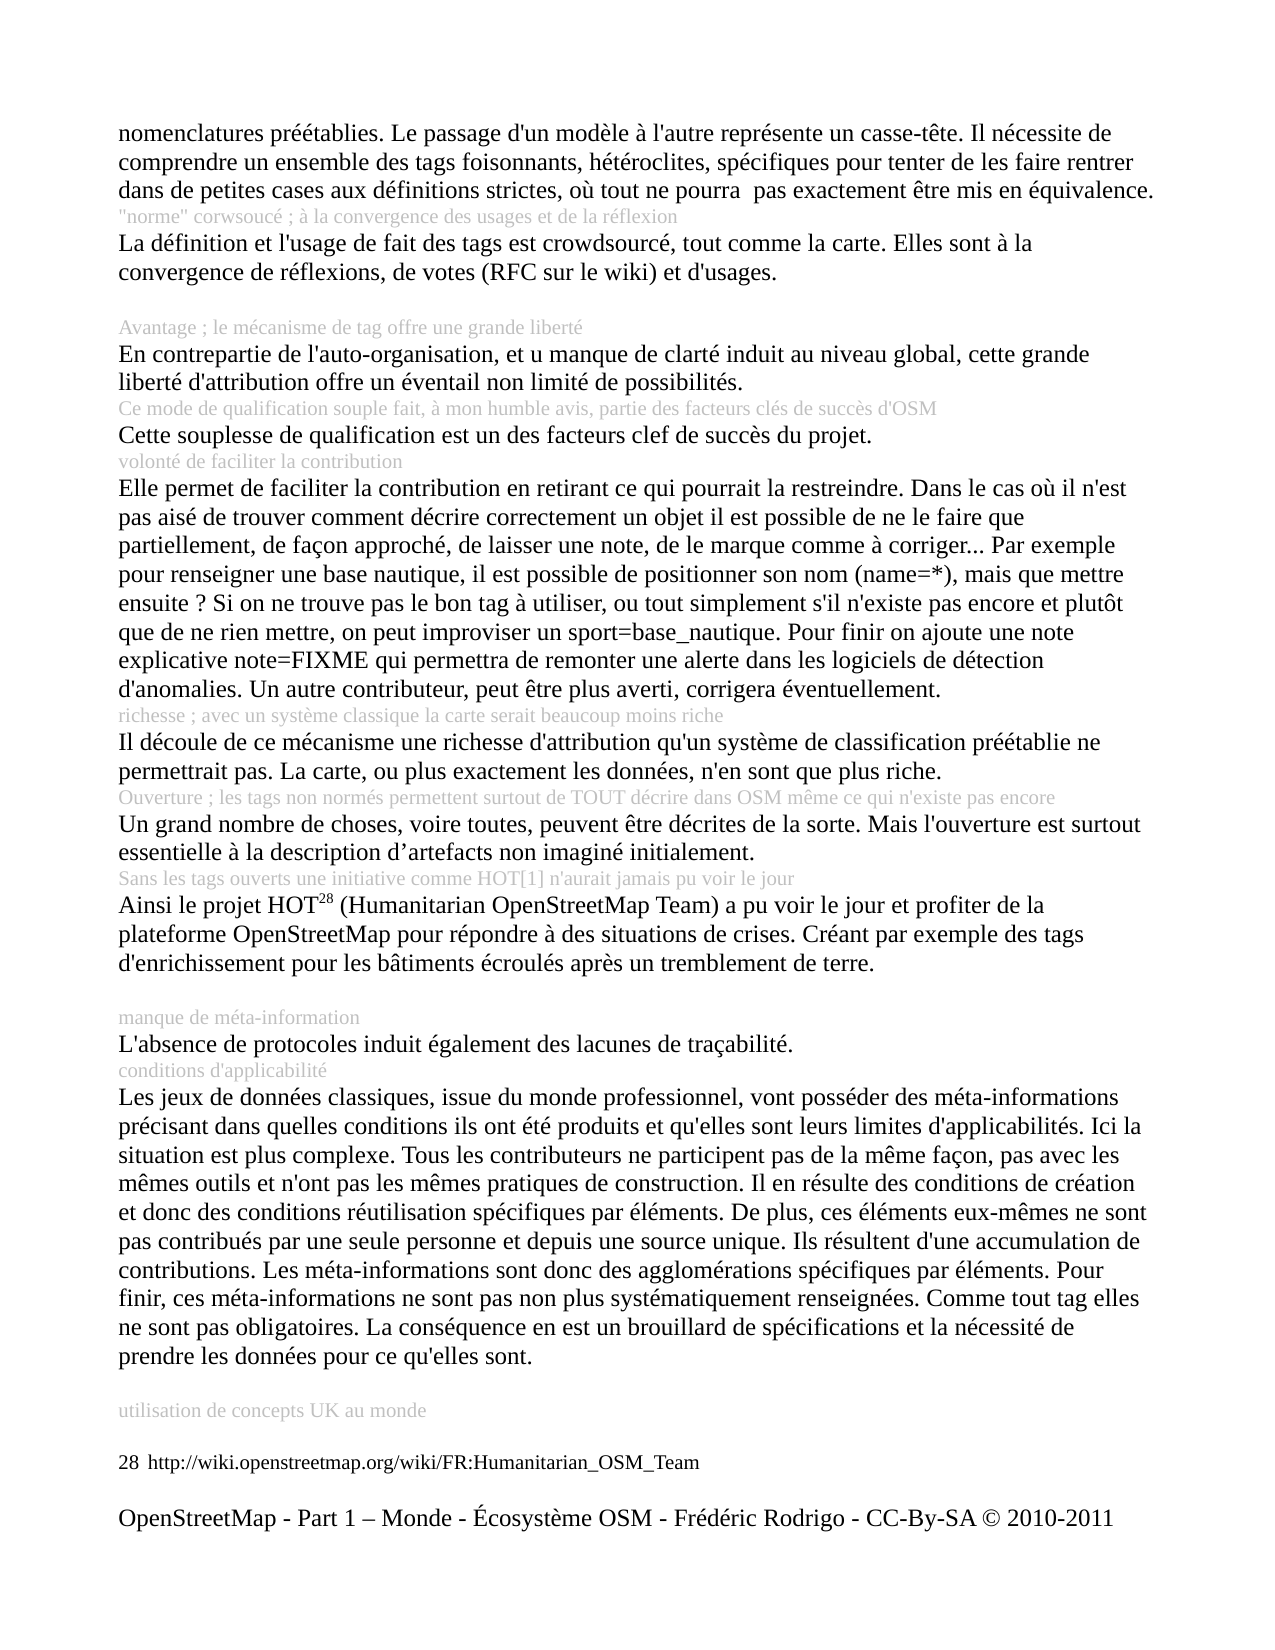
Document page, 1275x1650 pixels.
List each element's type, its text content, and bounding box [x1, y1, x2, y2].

text richesse ; avec un système classique la carte serait beaucoup moins riche [118, 703, 1157, 727]
text Ce mode de qualification souple fait, à mon humble avis, partie des facteurs clés de succès d'OSM [118, 396, 1157, 420]
text Avantage ; le mécanisme de tag offre une grande liberté [118, 315, 1157, 339]
text volonté de faciliter la contribution [118, 449, 1157, 473]
text Un grand nombre de choses, voire toutes, peuvent être décrites de la sorte. Mais l'ouverture est surtout essentielle à la description d’artefacts non imaginé initialement. [118, 809, 1157, 866]
text En contrepartie de l'auto-organisation, et u manque de clarté induit au niveau global, cette grande liberté d'attribution offre un éventail non limité de possibilités. [118, 339, 1157, 396]
text Cette souplesse de qualification est un des facteurs clef de succès du projet. [118, 420, 1157, 449]
text Ouverture ; les tags non normés permettent surtout de TOUT décrire dans OSM même ce qui n'existe pas encore [118, 785, 1157, 809]
text http://wiki.openstreetmap.org/wiki/FR:Humanitarian_OSM_Team [118, 1449, 1157, 1474]
text conditions d'applicabilité [118, 1058, 1157, 1082]
text Sans les tags ouverts une initiative comme HOT[1] n'aurait jamais pu voir le jour [118, 866, 1157, 890]
text La définition et l'usage de fait des tags est crowdsourcé, tout comme la carte. Elles sont à la convergence de réflexions, de votes (RFC sur le wiki) et d'usages. [118, 228, 1157, 286]
text Elle permet de faciliter la contribution en retirant ce qui pourrait la restreindre. Dans le cas où il n'est pas aisé de trouver comment décrire correctement un objet il est possible de ne le faire que partiellement, de façon approché, de laisser une note, de le marque comme à corriger... Par exemple pour renseigner une base nautique, il est possible de positionner son nom (name=*), mais que mettre ensuite ? Si on ne trouve pas le bon tag à utiliser, ou tout simplement s'il n'existe pas encore et plutôt que de ne rien mettre, on peut improviser un sport=base_nautique. Pour finir on ajoute une note explicative note=FIXME qui permettra de remonter une alerte dans les logiciels de détection d'anomalies. Un autre contributeur, peut être plus averti, corrigera éventuellement. [118, 473, 1157, 703]
text Les jeux de données classiques, issue du monde professionnel, vont posséder des méta-informations précisant dans quelles conditions ils ont été produits et qu'elles sont leurs limites d'applicabilités. Ici la situation est plus complexe. Tous les contributeurs ne participent pas de la même façon, pas avec les mêmes outils et n'ont pas les mêmes pratiques de construction. Il en résulte des conditions de création et donc des conditions réutilisation spécifiques par éléments. De plus, ces éléments eux-mêmes ne sont pas contribués par une seule personne et depuis une source unique. Ils résultent d'une accumulation de contributions. Les méta-informations sont donc des agglomérations spécifiques par éléments. Pour finir, ces méta-informations ne sont pas non plus systématiquement renseignées. Comme tout tag elles ne sont pas obligatoires. La conséquence en est un brouillard de spécifications et la nécessité de prendre les données pour ce qu'elles sont. [118, 1082, 1157, 1370]
text L'absence de protocoles induit également des lacunes de traçabilité. [118, 1029, 1157, 1058]
text manque de méta-information [118, 1005, 1157, 1029]
text Ainsi le projet HOT (Humanitarian OpenStreetMap Team) a pu voir le jour et profiter de la plateforme OpenStreetMap pour répondre à des situations de crises. Créant par exemple des tags d'enrichissement pour les bâtiments écroulés après un tremblement de terre. [118, 890, 1157, 977]
text "norme" corwsoucé ; à la convergence des usages et de la réflexion [118, 204, 1157, 228]
text nomenclatures préétablies. Le passage d'un modèle à l'autre représente un casse-tête. Il nécessite de comprendre un ensemble des tags foisonnants, hétéroclites, spécifiques pour tenter de les faire rentrer dans de petites cases aux définitions strictes, où tout ne pourra pas exactement être mis en équivalence. [118, 118, 1157, 204]
text Il découle de ce mécanisme une richesse d'attribution qu'un système de classification préétablie ne permettrait pas. La carte, ou plus exactement les données, n'en sont que plus riche. [118, 727, 1157, 785]
text utilisation de concepts UK au monde [118, 1398, 1157, 1422]
